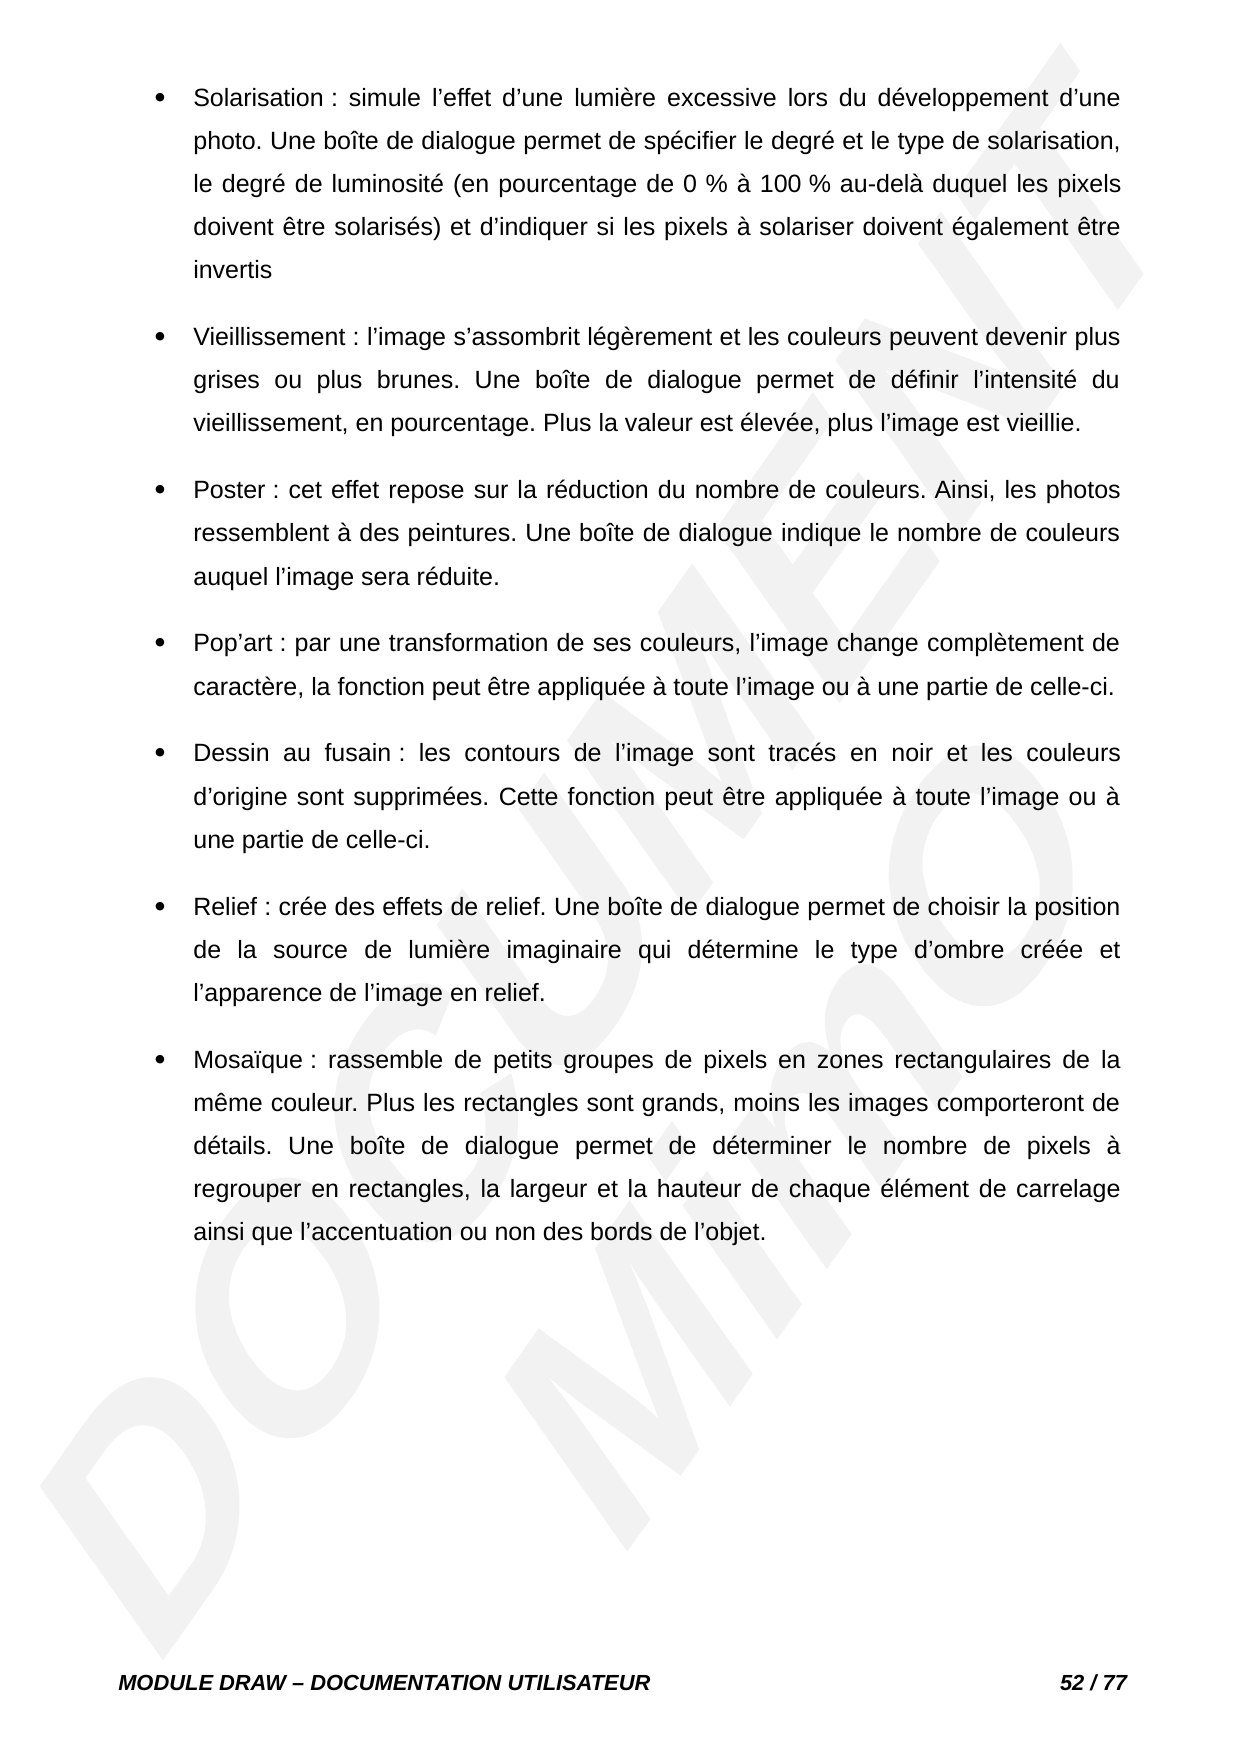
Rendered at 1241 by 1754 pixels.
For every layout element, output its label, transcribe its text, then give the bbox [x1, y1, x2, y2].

list Solarisation : simule l’effet d’une lumière excessive lors du développement d’une photo. Une boîte de dialogue permet de spécifier le degré et le type de solarisation, le degré de luminosité (en pourcentage de 0 % à 100 % au-delà duquel les pixels doivent être solarisés) et d’indiquer si les pixels à solariser doivent également être invertis [156, 83, 1122, 284]
list Mosaïque : rassemble de petits groupes de pixels en zones rectangulaires de la même couleur. Plus les rectangles sont grands, moins les images comporteront de détails. Une boîte de dialogue permet de déterminer le nombre de pixels à regrouper en rectangles, la largeur et la hauteur de chaque élément de carrelage ainsi que l’accentuation ou non des bords de l’objet. [156, 1044, 1122, 1246]
list Poster : cet effet repose sur la réduction du nombre de couleurs. Ainsi, les photos ressemblent à des peintures. Une boîte de dialogue indique le nombre de couleurs auquel l’image sera réduite. [156, 475, 1122, 590]
list Relief : crée des effets de relief. Une boîte de dialogue permet de choisir la position de la source de lumière imaginaire qui détermine le type d’ombre créée et l’apparence de l’image en relief. [156, 891, 1122, 1007]
list Vieillissement : l’image s’assombrit légèrement et les couleurs peuvent devenir plus grises ou plus brunes. Une boîte de dialogue permet de définir l’intensité du vieillissement, en pourcentage. Plus la valeur est élevée, plus l’image est vieillie. [156, 322, 1122, 437]
list Pop’art : par une transformation de ses couleurs, l’image change complètement de caractère, la fonction peut être appliquée à toute l’image ou à une partie de celle-ci. [156, 628, 1122, 700]
list Dessin au fusain : les contours de l’image sont tracés en noir et les couleurs d’origine sont supprimées. Cette fonction peut être appliquée à toute l’image ou à une partie de celle-ci. [156, 738, 1122, 853]
